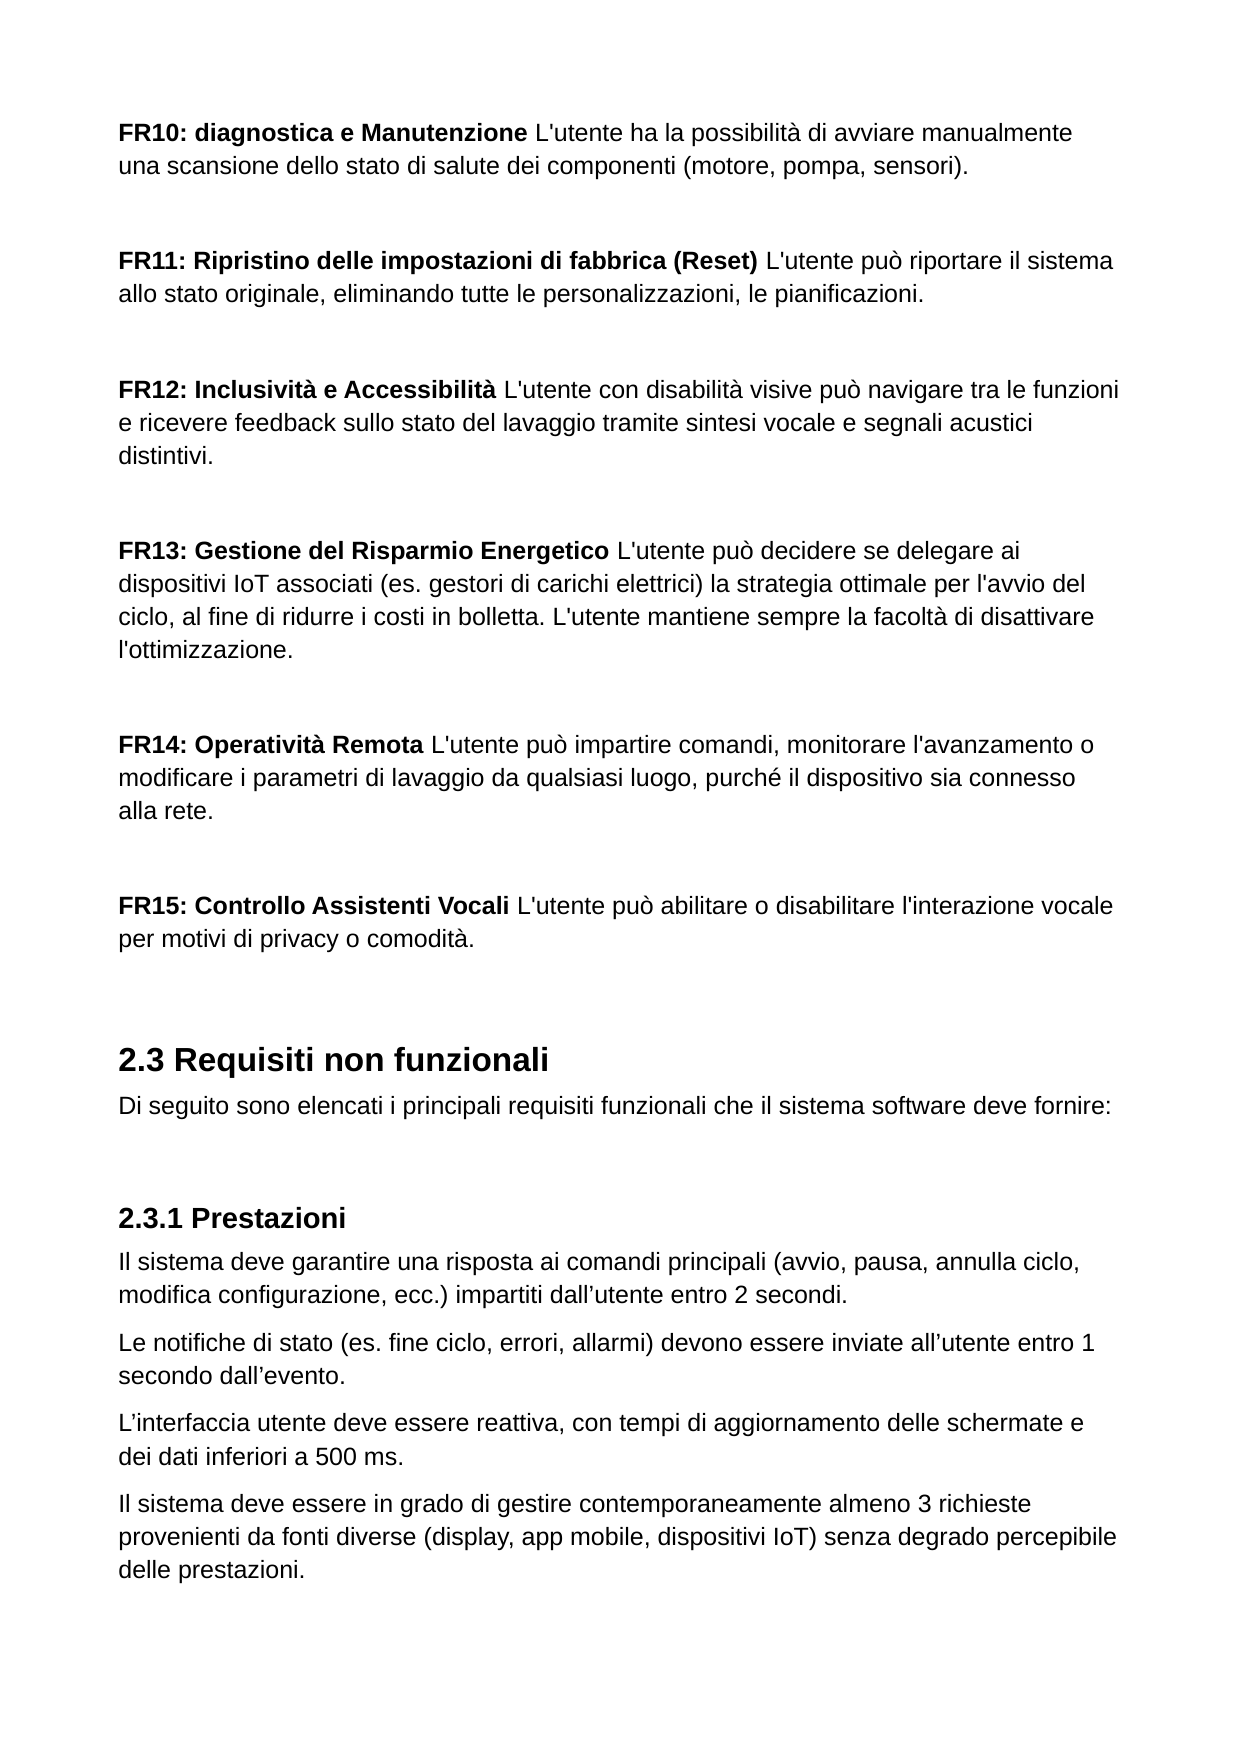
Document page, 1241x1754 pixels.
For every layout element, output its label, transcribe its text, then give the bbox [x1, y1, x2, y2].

text Il sistema deve essere in grado di gestire contemporaneamente almeno 3 richieste provenienti da fonti diverse (display, app mobile, dispositivi IoT) senza degrado percepibile delle prestazioni. [118, 1489, 1122, 1584]
text FR13: Gestione del Risparmio Energetico L'utente può decidere se delegare ai dispositivi IoT associati (es. gestori di carichi elettrici) la strategia ottimale per l'avvio del ciclo, al fine di ridurre i costi in bolletta. L'utente mantiene sempre la facoltà di disattivare l'ottimizzazione. [118, 536, 1122, 664]
text Le notifiche di stato (es. fine ciclo, errori, allarmi) devono essere inviate all’utente entro 1 secondo dall’evento. [118, 1328, 1122, 1389]
text FR10: diagnostica e Manutenzione L'utente ha la possibilità di avviare manualmente una scansione dello stato di salute dei componenti (motore, pompa, sensori). [118, 118, 1122, 180]
text FR15: Controllo Assistenti Vocali L'utente può abilitare o disabilitare l'interazione vocale per motivi di privacy o comodità. [118, 891, 1122, 953]
text FR11: Ripristino delle impostazioni di fabbrica (Reset) L'utente può riportare il sistema allo stato originale, eliminando tutte le personalizzazioni, le pianificazioni. [118, 246, 1122, 308]
text Di seguito sono elencati i principali requisiti funzionali che il sistema software deve fornire: [118, 1091, 1122, 1120]
text Il sistema deve garantire una risposta ai comandi principali (avvio, pausa, annulla ciclo, modifica configurazione, ecc.) impartiti dall’utente entro 2 secondi. [118, 1247, 1122, 1309]
text FR14: Operatività Remota L'utente può impartire comandi, monitorare l'avanzamento o modificare i parametri di lavaggio da qualsiasi luogo, purché il dispositivo sia connesso alla rete. [118, 730, 1122, 825]
subtitle 2.3.1 Prestazioni [118, 1201, 1122, 1235]
text L’interfaccia utente deve essere reattiva, con tempi di aggiornamento delle schermate e dei dati inferiori a 500 ms. [118, 1408, 1122, 1470]
text FR12: Inclusività e Accessibilità L'utente con disabilità visive può navigare tra le funzioni e ricevere feedback sullo stato del lavaggio tramite sintesi vocale e segnali acustici distintivi. [118, 374, 1122, 469]
subtitle 2.3 Requisiti non funzionali [118, 1040, 1122, 1079]
